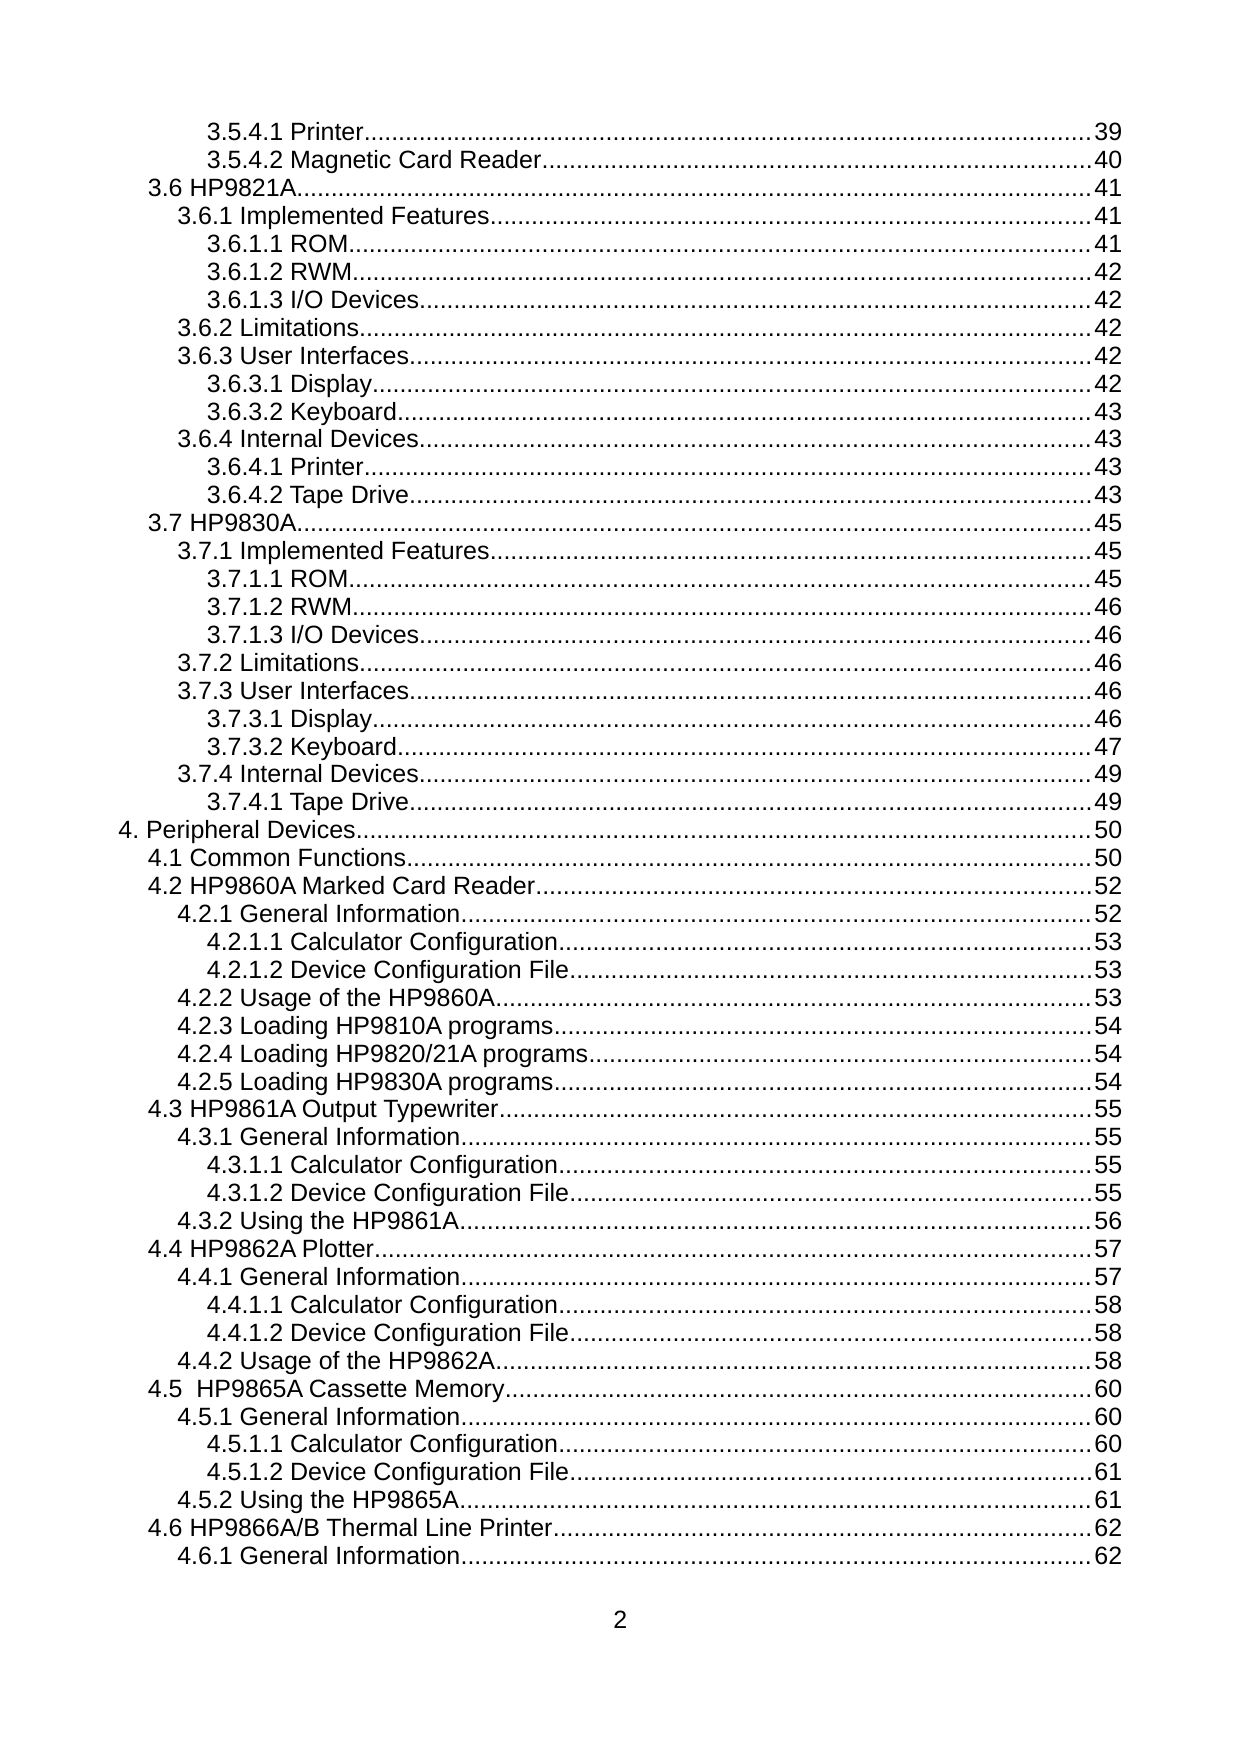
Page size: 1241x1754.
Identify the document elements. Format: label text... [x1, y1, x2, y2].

text 4.6 HP9866A/B Thermal Line Printer 62 [148, 1514, 1122, 1542]
text 4.5 HP9865A Cassette Memory 60 [148, 1374, 1122, 1402]
text 4.5.1 General Information 60 [177, 1402, 1122, 1430]
text 3.6 HP9821A 41 [148, 174, 1122, 202]
text 4.2.1.2 Device Configuration File 53 [207, 956, 1122, 983]
text 3.7.2 Limitations 46 [177, 648, 1122, 676]
text 4.2.3 Loading HP9810A programs 54 [177, 1011, 1122, 1039]
text 4.1 Common Functions 50 [148, 844, 1122, 872]
text 4.2.2 Usage of the HP9860A 53 [177, 983, 1122, 1011]
text 4.3.2 Using the HP9861A 56 [177, 1207, 1122, 1235]
text 4. Peripheral Devices 50 [118, 816, 1122, 844]
text 3.6.4.2 Tape Drive 43 [207, 481, 1122, 509]
text 4.3.1.1 Calculator Configuration 55 [207, 1151, 1122, 1179]
text 3.6.1.2 RWM 42 [207, 258, 1122, 286]
text 3.7.1.3 I/O Devices 46 [207, 621, 1122, 648]
text 3.7.4.1 Tape Drive 49 [207, 788, 1122, 816]
text 3.6.4 Internal Devices 43 [177, 425, 1122, 453]
text 4.2.4 Loading HP9820/21A programs 54 [177, 1039, 1122, 1067]
text 3.7.3.2 Keyboard 47 [207, 732, 1122, 760]
text 4.5.1.2 Device Configuration File 61 [207, 1458, 1122, 1486]
text 4.3.1 General Information 55 [177, 1123, 1122, 1151]
text 3.7 HP9830A 45 [148, 509, 1122, 537]
text 3.6.3 User Interfaces 42 [177, 341, 1122, 369]
text 3.7.4 Internal Devices 49 [177, 760, 1122, 788]
text 3.6.1 Implemented Features 41 [177, 202, 1122, 230]
text 3.7.1.1 ROM 45 [207, 565, 1122, 593]
text 3.6.2 Limitations 42 [177, 313, 1122, 341]
text 3.6.4.1 Printer 43 [207, 453, 1122, 481]
text 3.7.3 User Interfaces 46 [177, 676, 1122, 704]
text 4.3 HP9861A Output Typewriter 55 [148, 1095, 1122, 1123]
text 4.3.1.2 Device Configuration File 55 [207, 1179, 1122, 1207]
text 4.4.2 Usage of the HP9862A 58 [177, 1346, 1122, 1374]
text 3.7.3.1 Display 46 [207, 704, 1122, 732]
text 3.6.1.3 I/O Devices 42 [207, 286, 1122, 313]
text 3.6.3.2 Keyboard 43 [207, 397, 1122, 425]
text 4.2 HP9860A Marked Card Reader 52 [148, 872, 1122, 900]
text 4.4 HP9862A Plotter 57 [148, 1235, 1122, 1263]
text 3.5.4.2 Magnetic Card Reader 40 [207, 146, 1122, 174]
text 4.5.2 Using the HP9865A 61 [177, 1486, 1122, 1514]
text 4.2.5 Loading HP9830A programs 54 [177, 1067, 1122, 1095]
text 4.2.1 General Information 52 [177, 900, 1122, 928]
text 4.2.1.1 Calculator Configuration 53 [207, 928, 1122, 956]
text 3.5.4.1 Printer 39 [207, 118, 1122, 146]
text 3.6.1.1 ROM 41 [207, 230, 1122, 258]
text 4.4.1.2 Device Configuration File 58 [207, 1318, 1122, 1346]
text 4.6.1 General Information 62 [177, 1542, 1122, 1570]
text 3.6.3.1 Display 42 [207, 369, 1122, 397]
text 3.7.1.2 RWM 46 [207, 593, 1122, 621]
text 4.5.1.1 Calculator Configuration 60 [207, 1430, 1122, 1458]
text 3.7.1 Implemented Features 45 [177, 537, 1122, 565]
text 4.4.1.1 Calculator Configuration 58 [207, 1291, 1122, 1318]
text 4.4.1 General Information 57 [177, 1263, 1122, 1291]
